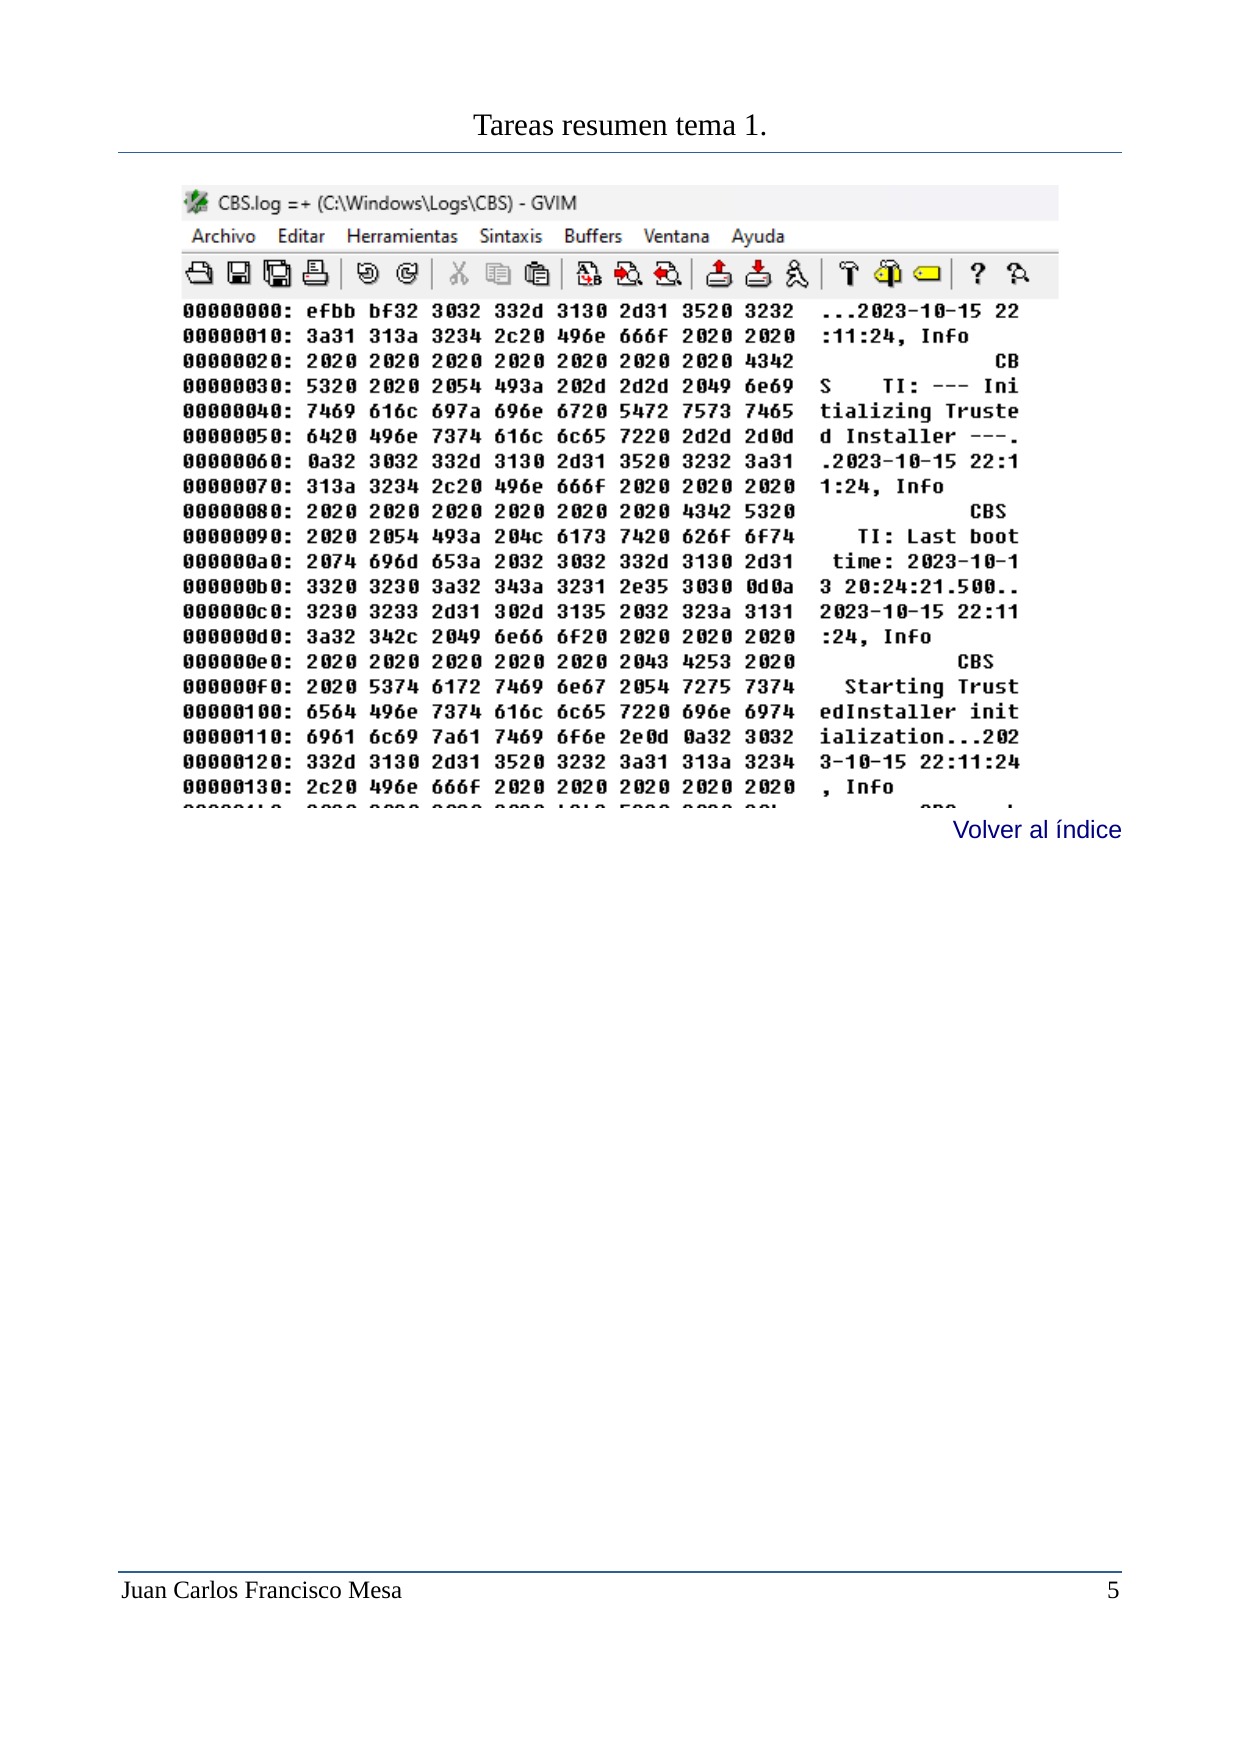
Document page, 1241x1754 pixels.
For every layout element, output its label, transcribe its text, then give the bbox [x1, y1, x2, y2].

text Volver al índice [118, 183, 1122, 844]
picture [181, 185, 1059, 808]
